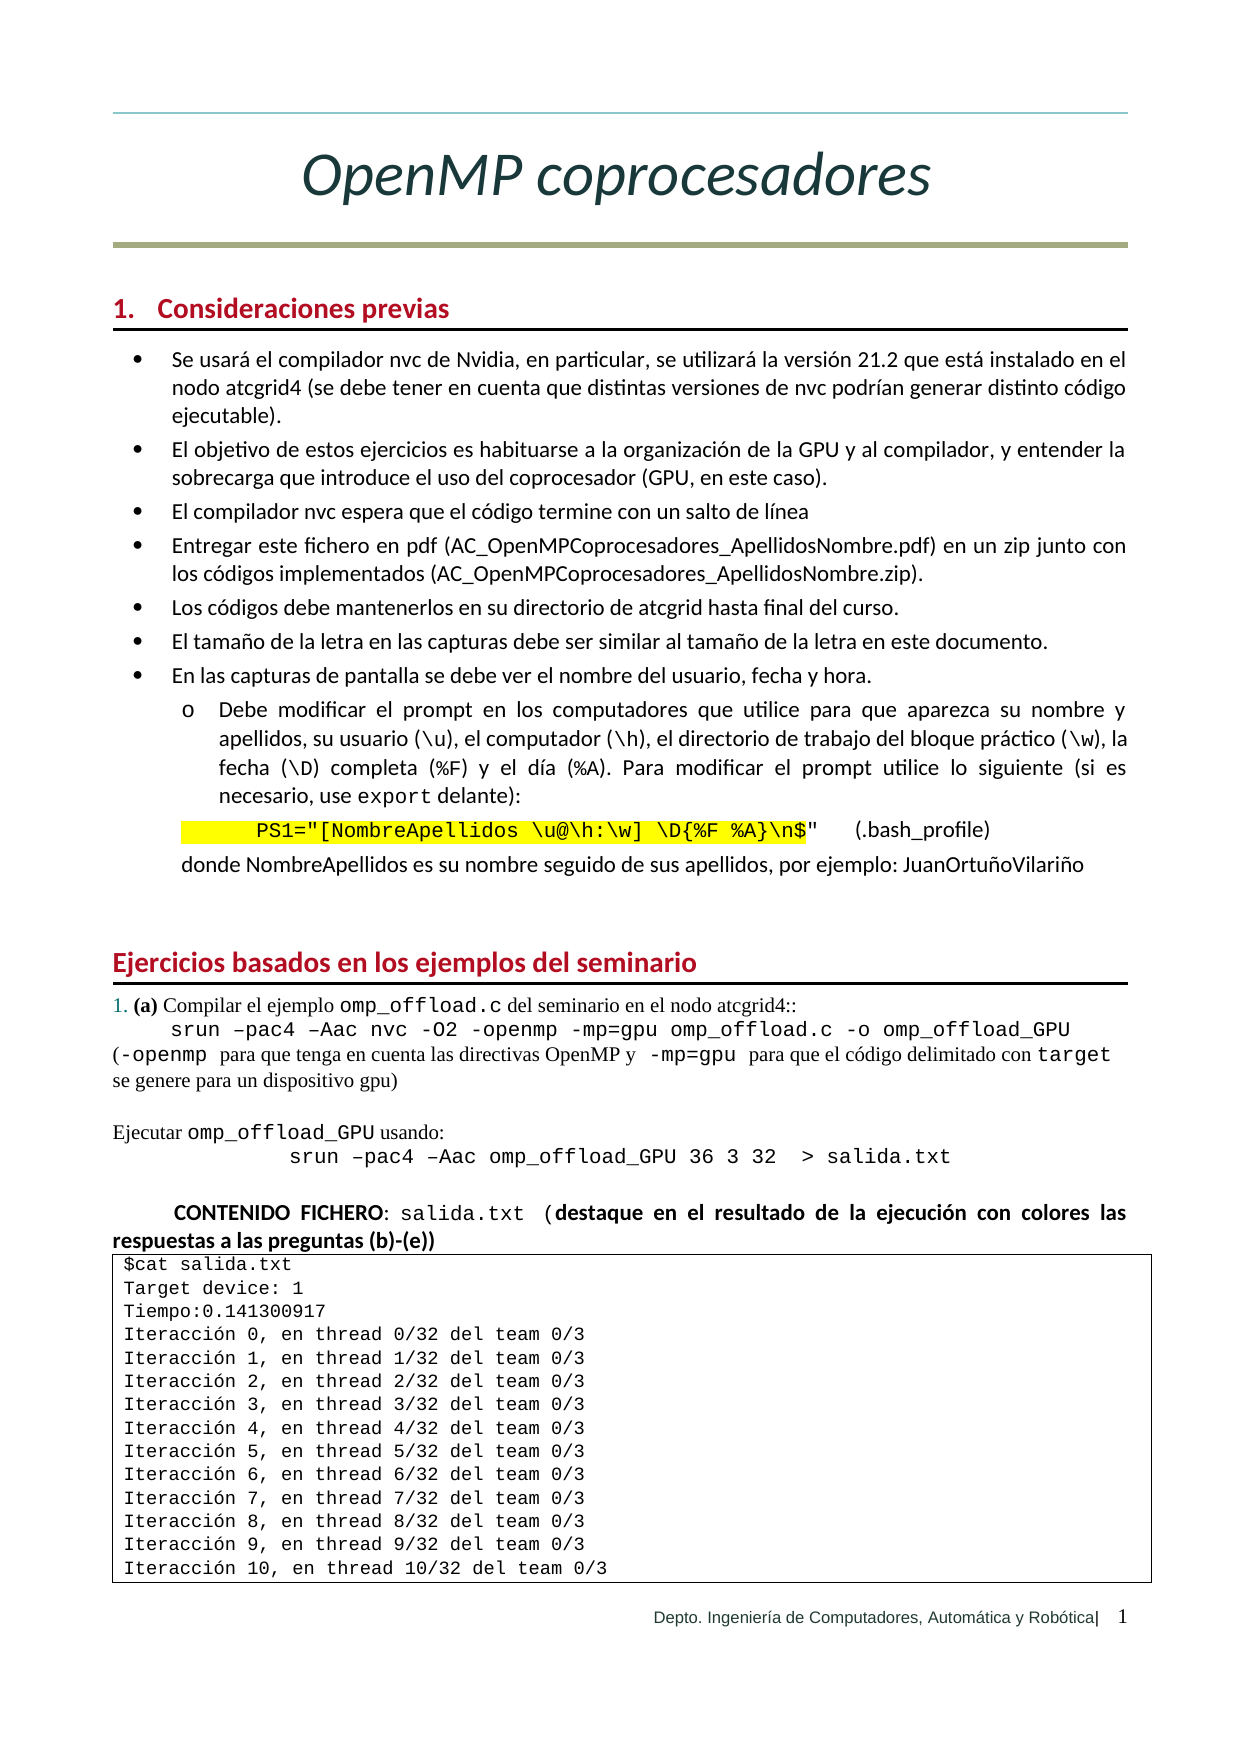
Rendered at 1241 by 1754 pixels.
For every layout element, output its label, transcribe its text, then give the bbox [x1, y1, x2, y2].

list srun –pac4 –Aac omp_offload_GPU 36 3 32 > salida.txt [112, 1146, 1128, 1169]
subtitle Ejercicios basados en los ejemplos del seminario [112, 944, 1128, 985]
list Los códigos debe mantenerlos en su directorio de atcgrid hasta final del curso. [134, 593, 1128, 621]
list Se usará el compilador nvc de Nvidia, en particular, se utilizará la versión 21.2 que está instalado en el nodo atcgrid4 (se debe tener en cuenta que distintas versiones de nvc podrían generar distinto código ejecutable). [134, 345, 1128, 429]
list El objetivo de estos ejercicios es habituarse a la organización de la GPU y al compilador, y entender la sobrecarga que introduce el uso del coprocesador (GPU, en este caso). [134, 435, 1128, 491]
list Debe modificar el prompt en los computadores que utilice para que aparezca su nombre y apellidos, su usuario (\u), el computador (\h), el directorio de trabajo del bloque práctico (\w), la fecha (\D) completa (%F) y el día (%A). Para modificar el prompt utilice lo siguiente (si es necesario, use export delante): [181, 695, 1128, 810]
list El compilador nvc espera que el código termine con un salto de línea [134, 497, 1128, 525]
text donde NombreApellidos es su nombre seguido de sus apellidos, por ejemplo: JuanOrtuñoVilariño [181, 850, 1128, 878]
list srun –pac4 –Aac nvc -O2 -openmp -mp=gpu omp_offload.c -o omp_offload_GPU [112, 1019, 1128, 1042]
table_header $cat salida.txt Target device: 1 Tiempo:0.141300917 Iteracción 0, en thread 0/32 del team 0/3 Iteracción 1, en thread 1/32 del team 0/3 Iteracción 2, en thread 2/32 del team 0/3 Iteracción 3, en thread 3/32 del team 0/3 Iteracción 4, en thread 4/32 del team 0/3 Iteracción 5, en thread 5/32 del team 0/3 Iteracción 6, en thread 6/32 del team 0/3 Iteracción 7, en thread 7/32 del team 0/3 Iteracción 8, en thread 8/32 del team 0/3 Iteracción 9, en thread 9/32 del team 0/3 Iteracción 10, en thread 10/32 del team 0/3 [113, 1255, 1151, 1582]
list El tamaño de la letra en las capturas debe ser similar al tamaño de la letra en este documento. [134, 627, 1128, 655]
text PS1="[NombreApellidos \u@\h:\w] \D{%F %A}\n$" (.bash_profile) [181, 816, 1128, 844]
list Entregar este fichero en pdf (AC_OpenMPCoprocesadores_ApellidosNombre.pdf) en un zip junto con los códigos implementados (AC_OpenMPCoprocesadores_ApellidosNombre.zip). [134, 531, 1128, 587]
text OpenMP coprocesadores [112, 113, 1128, 248]
list En las capturas de pantalla se debe ver el nombre del usuario, fecha y hora. [134, 661, 1128, 689]
list 1. (a) Compilar el ejemplo omp_offload.c del seminario en el nodo atcgrid4:: [112, 993, 1128, 1019]
text CONTENIDO FICHERO: salida.txt (destaque en el resultado de la ejecución con colores las respuestas a las preguntas (b)-(e)) [112, 1198, 1128, 1254]
subtitle Consideraciones previas [112, 290, 1128, 331]
list (-openmp para que tenga en cuenta las directivas OpenMP y -mp=gpu para que el código delimitado con target se genere para un dispositivo gpu) [112, 1042, 1128, 1092]
list Ejecutar omp_offload_GPU usando: [112, 1120, 1128, 1146]
